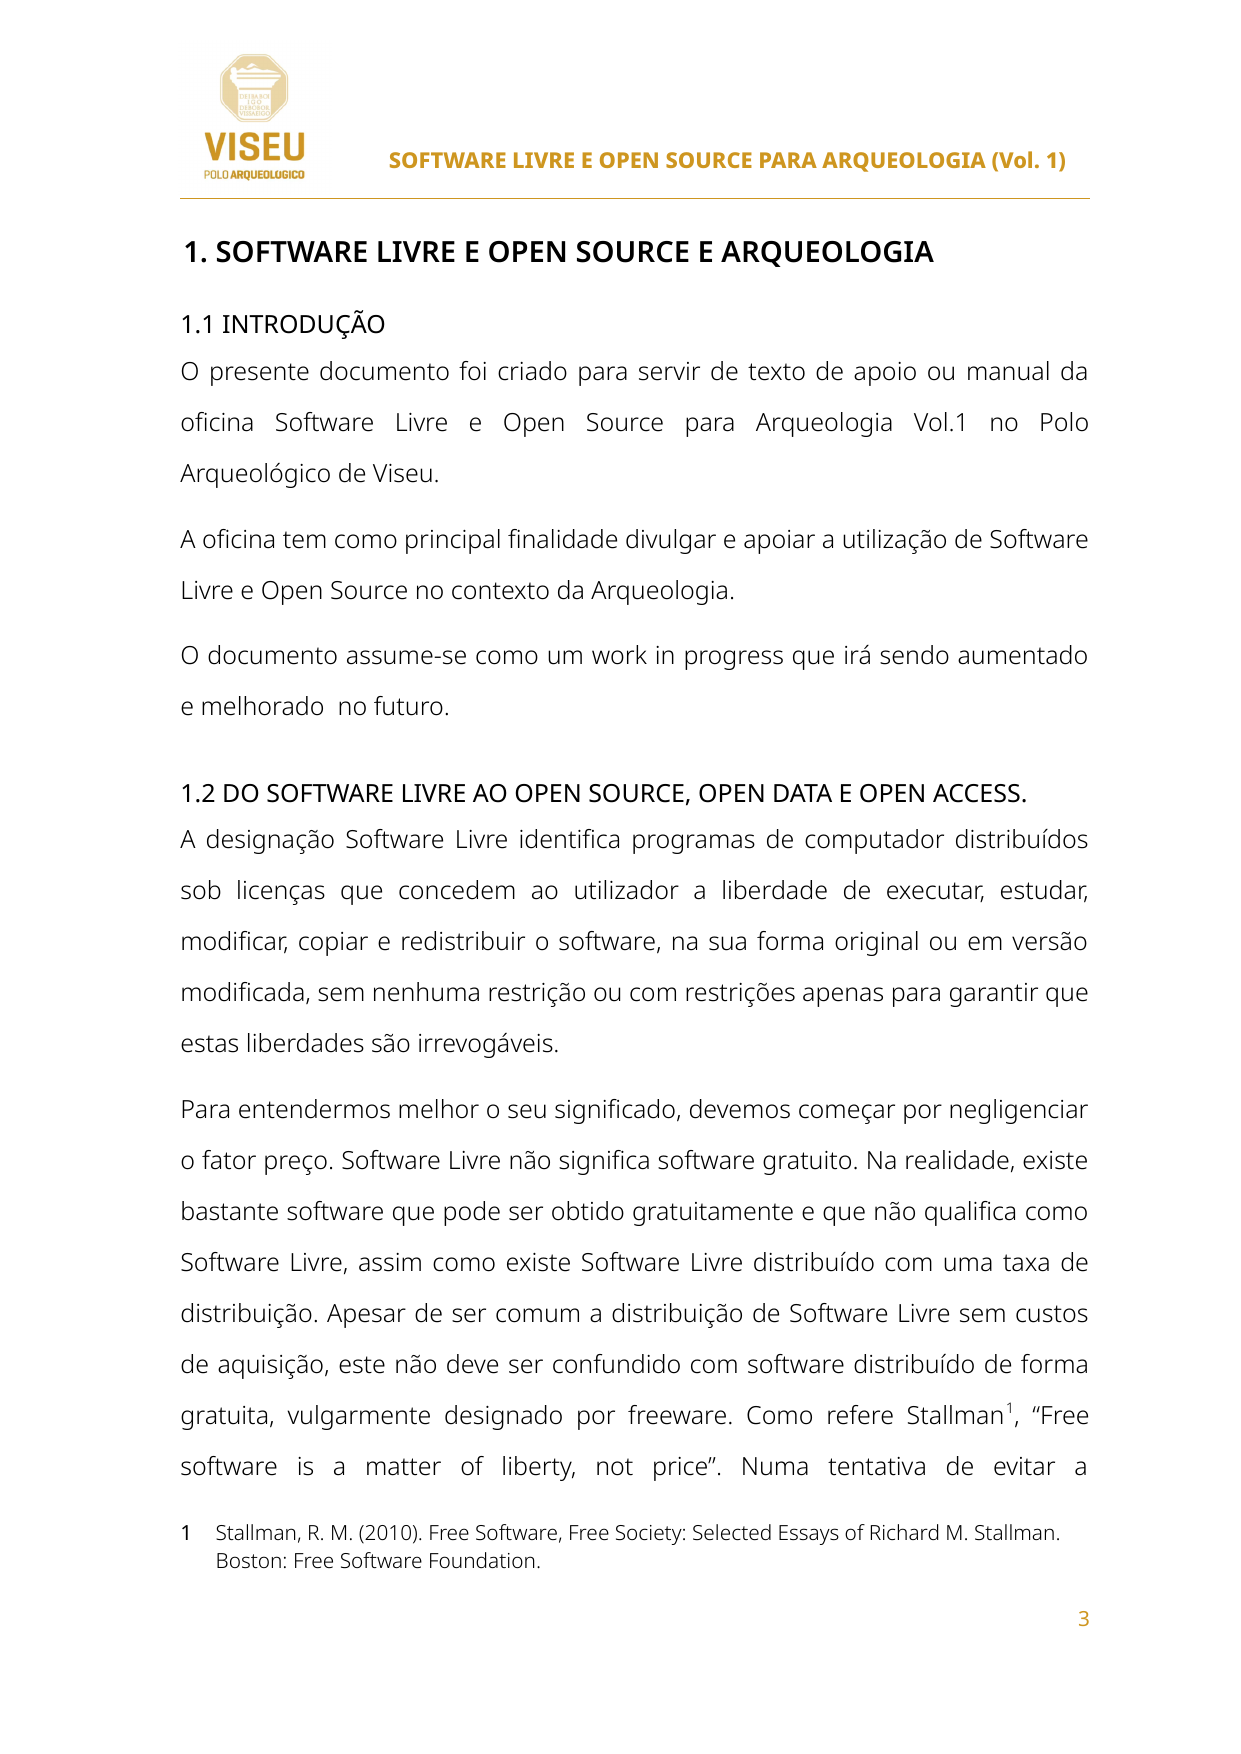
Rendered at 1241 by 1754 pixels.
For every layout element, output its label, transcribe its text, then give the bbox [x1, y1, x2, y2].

subtitle 1.2 Do Software Livre ao Open Source, Open Data e Open Access. [180, 775, 1090, 809]
text Para entendermos melhor o seu significado, devemos começar por negligenciar o fator preço. Software Livre não significa software gratuito. Na realidade, existe bastante software que pode ser obtido gratuitamente e que não qualifica como Software Livre, assim como existe Software Livre distribuído com uma taxa de distribuição. Apesar de ser comum a distribuição de Software Livre sem custos de aquisição, este não deve ser confundido com software distribuído de forma gratuita, vulgarmente designado por freeware. Como refere Stallman, “Free software is a matter of liberty, not price”. Numa tentativa de evitar a [180, 1092, 1090, 1483]
text A oficina tem como principal finalidade divulgar e apoiar a utilização de Software Livre e Open Source no contexto da Arqueologia. [180, 521, 1090, 606]
text O presente documento foi criado para servir de texto de apoio ou manual da oficina Software Livre e Open Source para Arqueologia Vol.1 no Polo Arqueológico de Viseu. [180, 353, 1090, 490]
text O documento assume-se como um work in progress que irá sendo aumentado e melhorado no futuro. [180, 638, 1090, 723]
text A designação Software Livre identifica programas de computador distribuídos sob licenças que concedem ao utilizador a liberdade de executar, estudar, modificar, copiar e redistribuir o software, na sua forma original ou em versão modificada, sem nenhuma restrição ou com restrições apenas para garantir que estas liberdades são irrevogáveis. [180, 822, 1090, 1060]
text Stallman, R. M. (2010). Free Software, Free Society: Selected Essays of Richard M. Stallman. Boston: Free Software Foundation. [180, 1518, 1090, 1575]
subtitle 1.1 Introdução [180, 307, 1090, 341]
subtitle 1. Software Livre e Open Source e Arqueologia [180, 228, 1090, 274]
